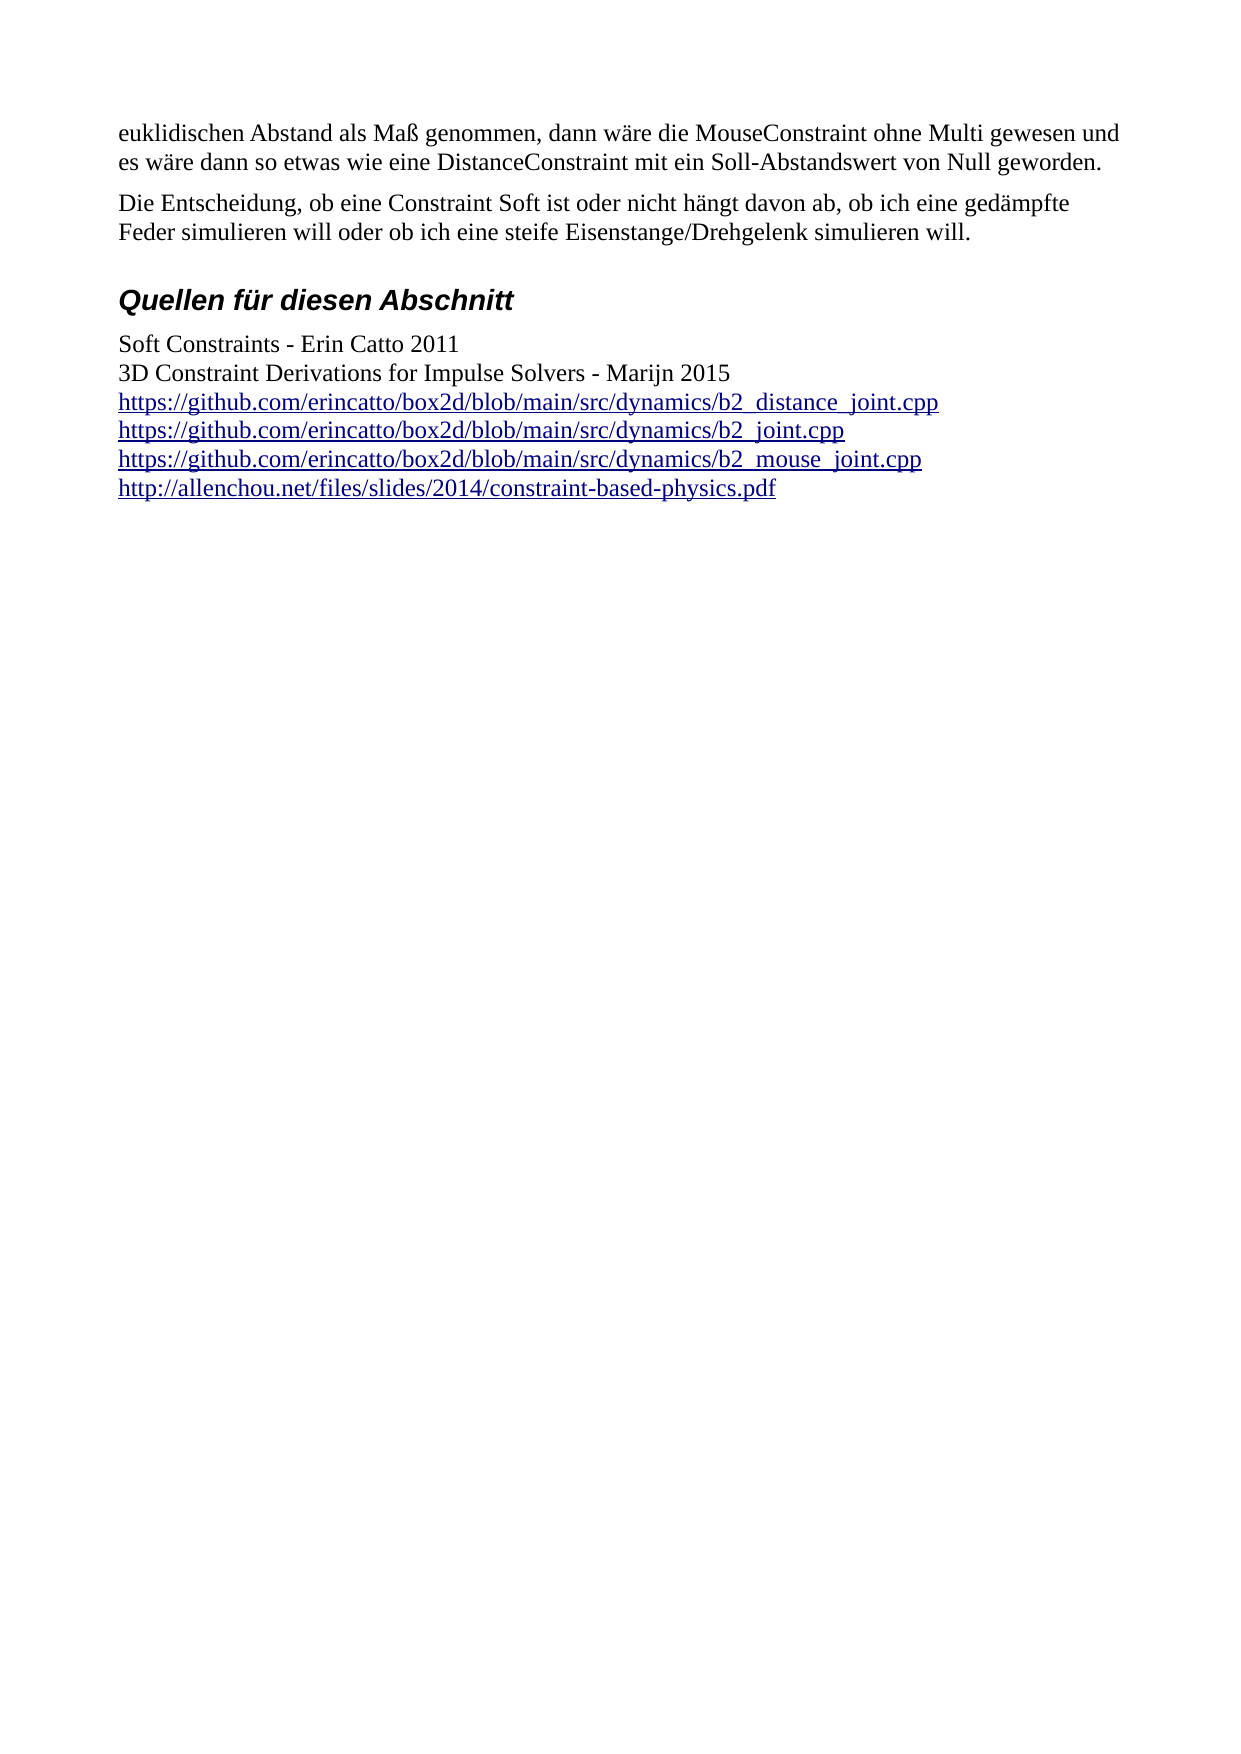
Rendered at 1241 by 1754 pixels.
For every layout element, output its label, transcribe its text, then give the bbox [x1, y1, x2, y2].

text https://github.com/erincatto/box2d/blob/main/src/dynamics/b2_distance_joint.cpp [118, 387, 1122, 415]
text https://github.com/erincatto/box2d/blob/main/src/dynamics/b2_mouse_joint.cpp [118, 444, 1122, 473]
text https://github.com/erincatto/box2d/blob/main/src/dynamics/b2_joint.cpp [118, 415, 1122, 444]
text euklidischen Abstand als Maß genommen, dann wäre die MouseConstraint ohne Multi gewesen und es wäre dann so etwas wie eine DistanceConstraint mit ein Soll-Abstandswert von Null geworden. [118, 118, 1122, 176]
text http://allenchou.net/files/slides/2014/constraint-based-physics.pdf [118, 473, 1122, 502]
text Die Entscheidung, ob eine Constraint Soft ist oder nicht hängt davon ab, ob ich eine gedämpfte Feder simulieren will oder ob ich eine steife Eisenstange/Drehgelenk simulieren will. [118, 188, 1122, 246]
text Soft Constraints - Erin Catto 2011 [118, 329, 1122, 358]
text 3D Constraint Derivations for Impulse Solvers - Marijn 2015 [118, 358, 1122, 387]
subtitle Quellen für diesen Abschnitt [118, 283, 1122, 317]
